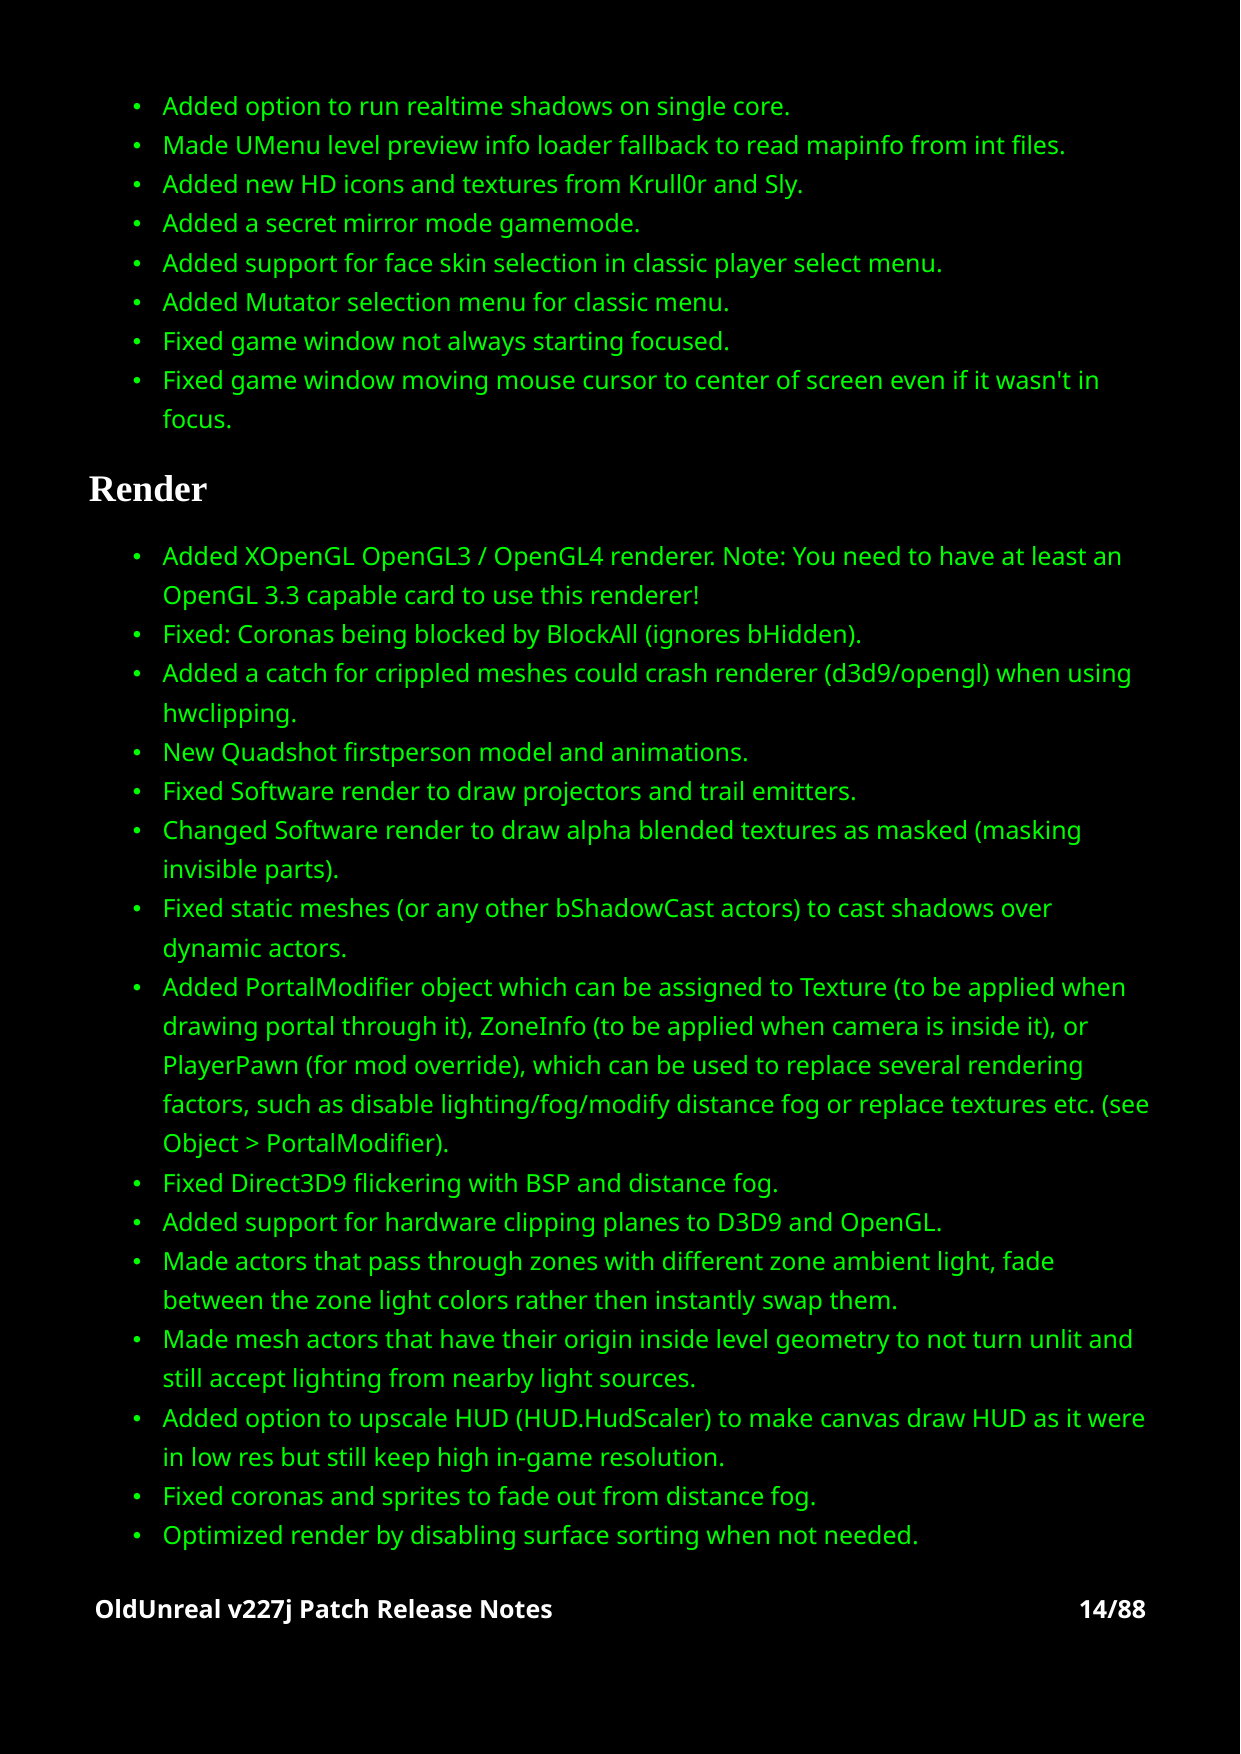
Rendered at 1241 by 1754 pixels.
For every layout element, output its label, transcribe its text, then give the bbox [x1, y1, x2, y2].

list Fixed: Coronas being blocked by BlockAll (ignores bHidden). [133, 617, 1152, 651]
list New Quadshot firstperson model and animations. [133, 734, 1152, 768]
subtitle Render [88, 466, 1152, 509]
list Added option to upscale HUD (HUD.HudScaler) to make canvas draw HUD as it were in low res but still keep high in-game resolution. [133, 1400, 1152, 1473]
list Fixed game window moving mouse cursor to center of screen even if it wasn't in focus. [133, 363, 1152, 436]
list Added Mutator selection menu for classic menu. [133, 284, 1152, 318]
list Added support for face skin selection in classic player select menu. [133, 245, 1152, 279]
list Fixed Direct3D9 flickering with BSP and distance fog. [133, 1165, 1152, 1199]
list Made actors that pass through zones with different zone ambient light, fade between the zone light colors rather then instantly swap them. [133, 1244, 1152, 1317]
list Fixed coronas and sprites to fade out from distance fog. [133, 1479, 1152, 1513]
list Added a catch for crippled meshes could crash renderer (d3d9/opengl) when using hwclipping. [133, 656, 1152, 729]
list Added new HD icons and textures from Krull0r and Sly. [133, 167, 1152, 201]
list Added PortalModifier object which can be assigned to Texture (to be applied when drawing portal through it), ZoneInfo (to be applied when camera is inside it), or PlayerPawn (for mod override), which can be used to replace several rendering factors, such as disable lighting/fog/modify distance fog or replace textures etc. (see Object > PortalModifier). [133, 969, 1152, 1160]
list Added support for hardware clipping planes to D3D9 and OpenGL. [133, 1204, 1152, 1238]
list Fixed game window not always starting focused. [133, 323, 1152, 358]
list Made UMenu level preview info loader fallback to read mapinfo from int files. [133, 128, 1152, 162]
list Fixed static meshes (or any other bShadowCast actors) to cast shadows over dynamic actors. [133, 891, 1152, 964]
list Added XOpenGL OpenGL3 / OpenGL4 renderer. Note: You need to have at least an OpenGL 3.3 capable card to use this renderer! [133, 539, 1152, 612]
list Changed Software render to draw alpha blended textures as masked (masking invisible parts). [133, 813, 1152, 886]
list Optimized render by disabling surface sorting when not needed. [133, 1518, 1152, 1552]
list Added option to run realtime shadows on single core. [133, 88, 1152, 123]
list Fixed Software render to draw projectors and trail emitters. [133, 774, 1152, 808]
list Made mesh actors that have their origin inside level geometry to not turn unlit and still accept lighting from nearby light sources. [133, 1322, 1152, 1395]
list Added a secret mirror mode gamemode. [133, 206, 1152, 240]
